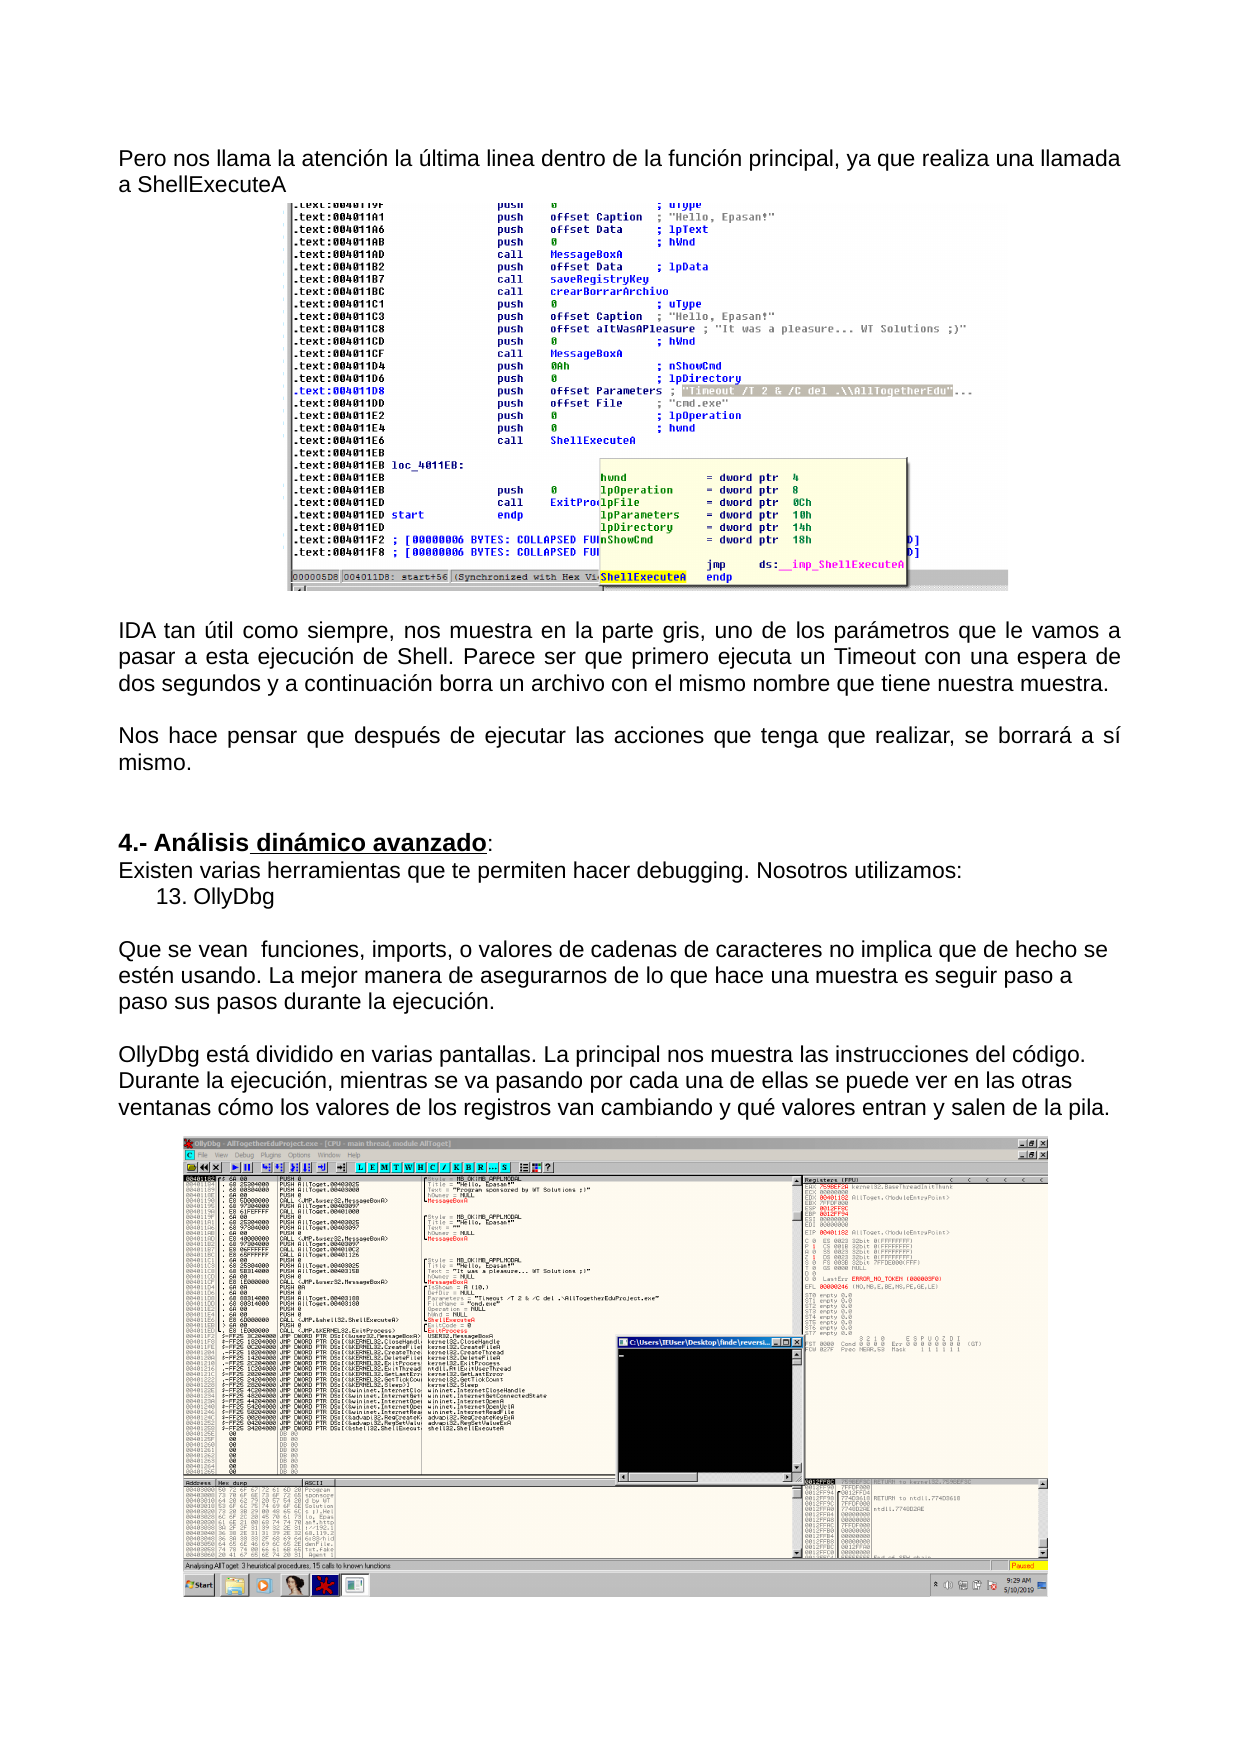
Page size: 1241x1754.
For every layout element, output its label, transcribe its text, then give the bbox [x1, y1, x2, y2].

text Pero nos llama la atención la última linea dentro de la función principal, ya que realiza una llamada a ShellExecuteA [118, 144, 1122, 197]
text Nos hace pensar que después de ejecutar las acciones que tenga que realizar, se borrará a sí mismo. [118, 722, 1122, 775]
text Existen varias herramientas que te permiten hacer debugging. Nosotros utilizamos: [118, 857, 1122, 883]
picture [283, 203, 1009, 591]
list OllyDbg [156, 883, 1122, 909]
picture [183, 1136, 1048, 1597]
text OllyDbg está dividido en varias pantallas. La principal nos muestra las instrucciones del código. Durante la ejecución, mientras se va pasando por cada una de ellas se puede ver en las otras ventanas cómo los valores de los registros van cambiando y qué valores entran y salen de la pila. [118, 1041, 1122, 1120]
text 4.- Análisis dinámico avanzado: [118, 828, 1122, 857]
text IDA tan útil como siempre, nos muestra en la parte gris, uno de los parámetros que le vamos a pasar a esta ejecución de Shell. Parece ser que primero ejecuta un Timeout con una espera de dos segundos y a continuación borra un archivo con el mismo nombre que tiene nuestra muestra. [118, 617, 1122, 696]
text Que se vean funciones, imports, o valores de cadenas de caracteres no implica que de hecho se estén usando. La mejor manera de asegurarnos de lo que hace una muestra es seguir paso a paso sus pasos durante la ejecución. [118, 936, 1122, 1015]
